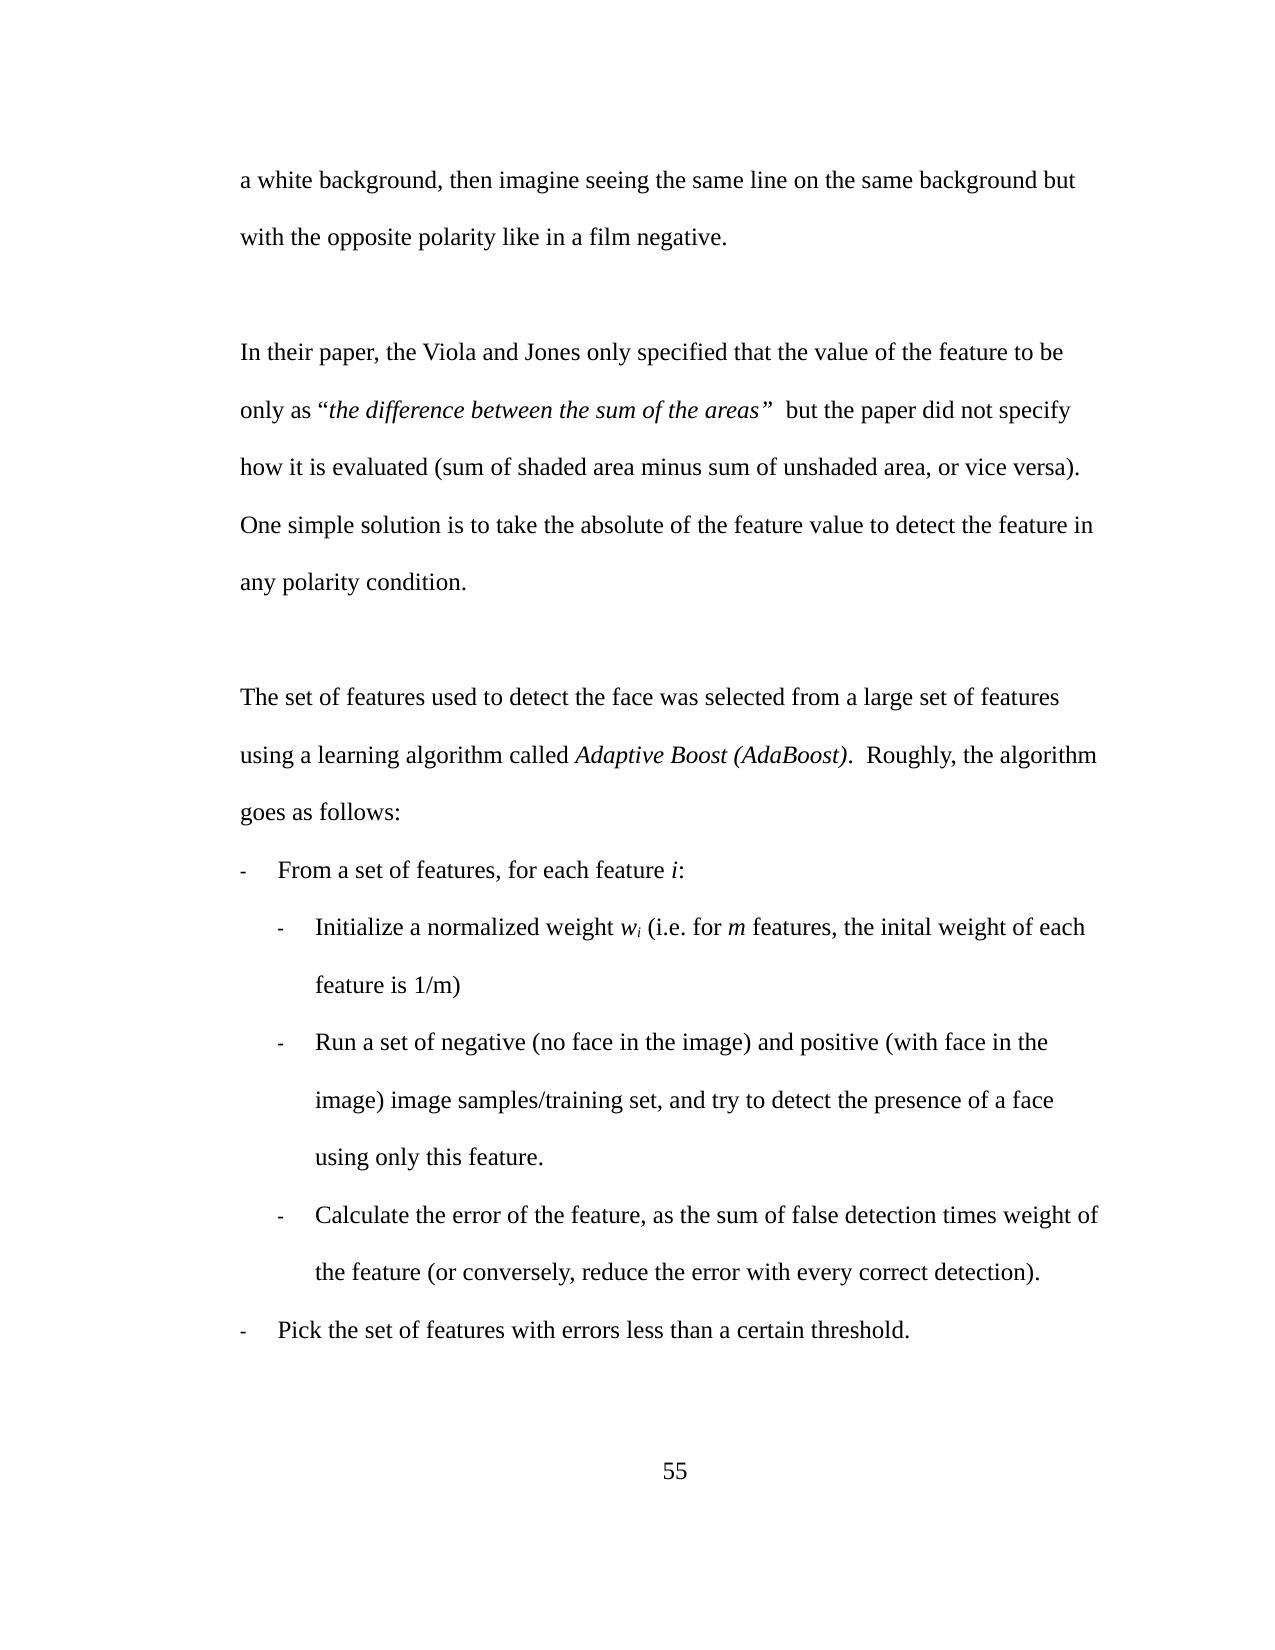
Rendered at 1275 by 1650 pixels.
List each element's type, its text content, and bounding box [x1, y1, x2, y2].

text a white background, then imagine seeing the same line on the same background but with the opposite polarity like in a film negative. [240, 165, 1110, 251]
list Pick the set of features with errors less than a certain threshold. [240, 1315, 1110, 1343]
list From a set of features, for each feature i: [240, 855, 1110, 883]
list Run a set of negative (no face in the image) and positive (with face in the image) image samples/training set, and try to detect the presence of a face using only this feature. [277, 1027, 1110, 1171]
list Calculate the error of the feature, as the sum of false detection times weight of the feature (or conversely, reduce the error with every correct detection). [277, 1200, 1110, 1286]
list Initialize a normalized weight wi (i.e. for m features, the inital weight of each feature is 1/m) [277, 912, 1110, 998]
text The set of features used to detect the face was selected from a large set of features using a learning algorithm called Adaptive Boost (AdaBoost). Roughly, the algorithm goes as follows: [240, 682, 1110, 826]
text In their paper, the Viola and Jones only specified that the value of the feature to be only as “the difference between the sum of the areas” but the paper did not specify how it is evaluated (sum of shaded area minus sum of unshaded area, or vice versa). One simple solution is to take the absolute of the feature value to detect the feature in any polarity condition. [240, 337, 1110, 596]
